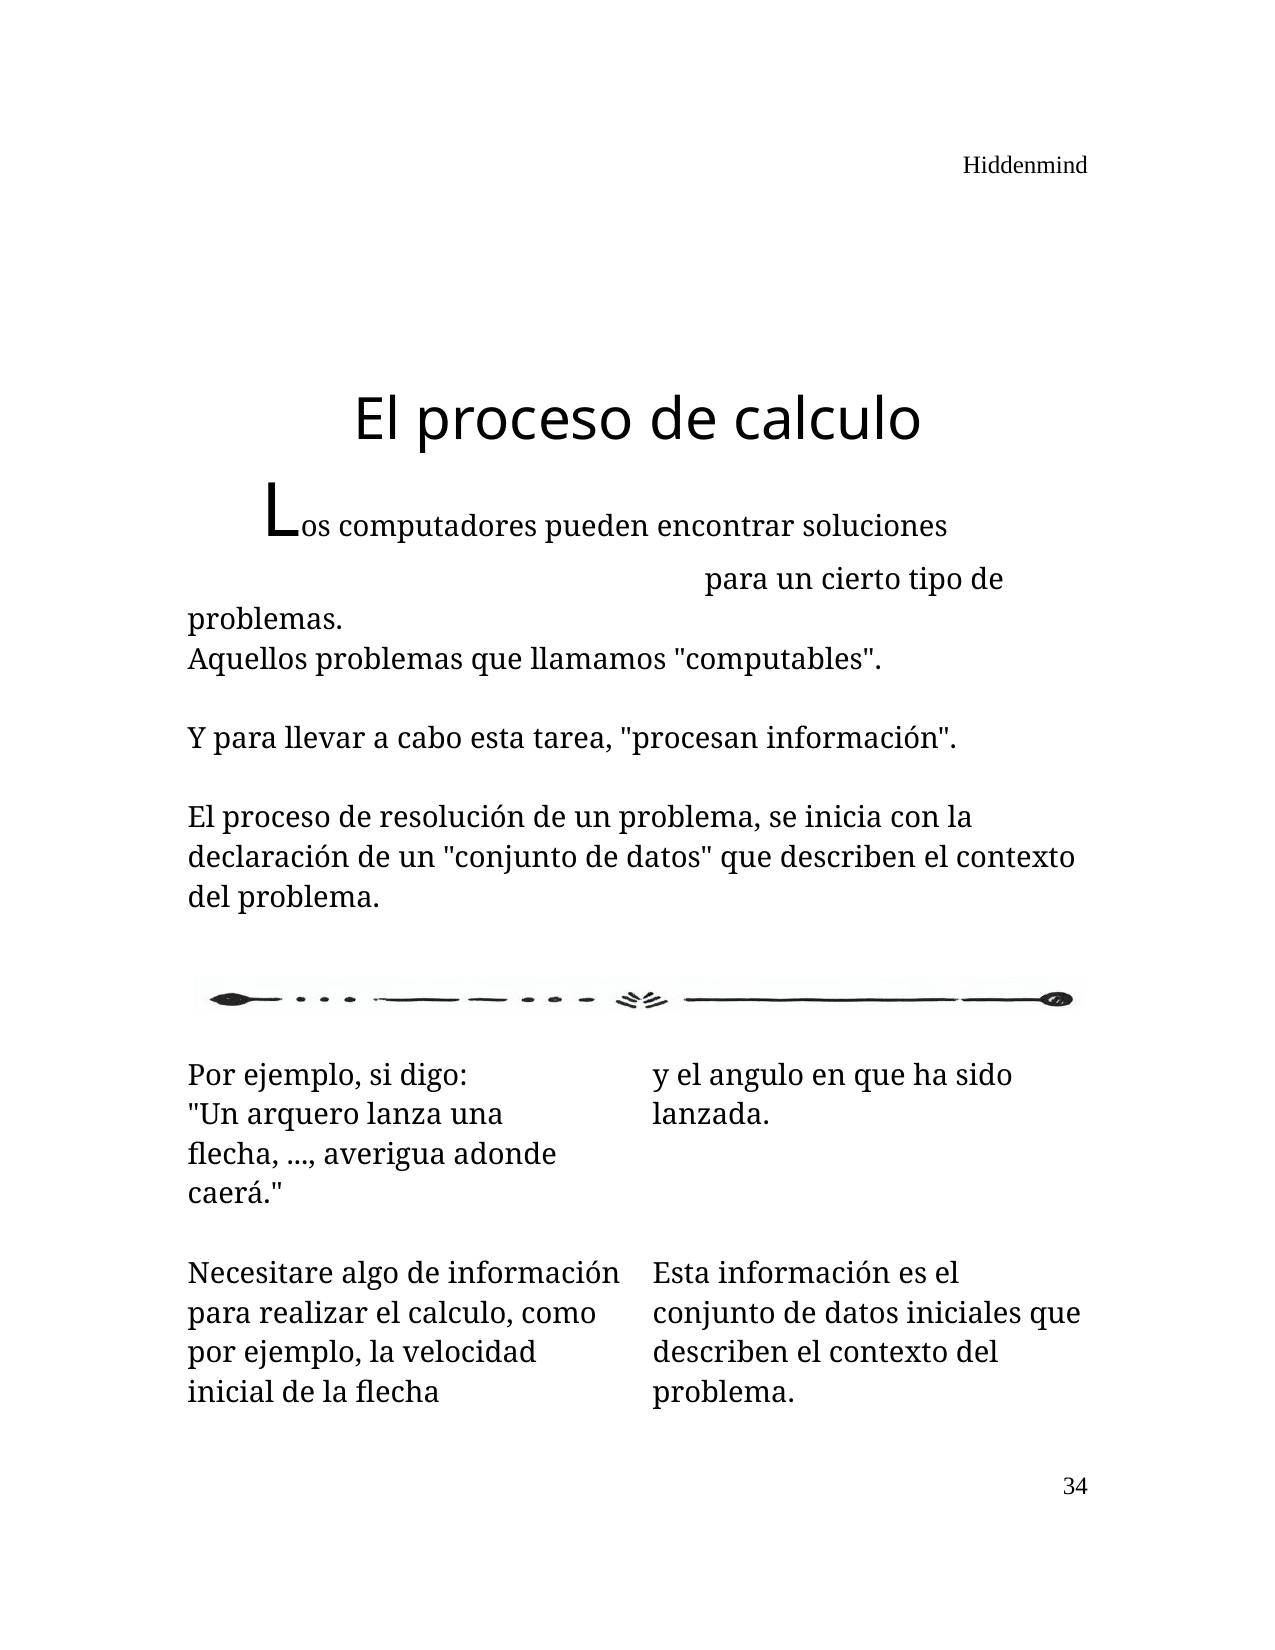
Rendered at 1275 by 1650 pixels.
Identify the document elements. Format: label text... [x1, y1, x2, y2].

text para un cierto tipo de problemas. [187, 558, 1087, 638]
text Aquellos problemas que llamamos "computables". [187, 638, 1087, 678]
text y el angulo en que ha sido lanzada. [652, 1054, 1087, 1133]
text "Un arquero lanza una flecha, ..., averigua adonde caerá." [187, 1093, 622, 1212]
picture [193, 977, 1083, 1014]
text Los computadores pueden encontrar soluciones [187, 369, 1087, 558]
text Esta información es el conjunto de datos iniciales que describen el contexto del problema. [652, 1252, 1087, 1411]
text Por ejemplo, si digo: [187, 1054, 622, 1093]
text Necesitare algo de información para realizar el calculo, como por ejemplo, la velocidad inicial de la flecha [187, 1252, 622, 1411]
text Y para llevar a cabo esta tarea, "procesan información". [187, 717, 1087, 757]
text El proceso de resolución de un problema, se inicia con la declaración de un "conjunto de datos" que describen el contexto del problema. [187, 797, 1087, 916]
